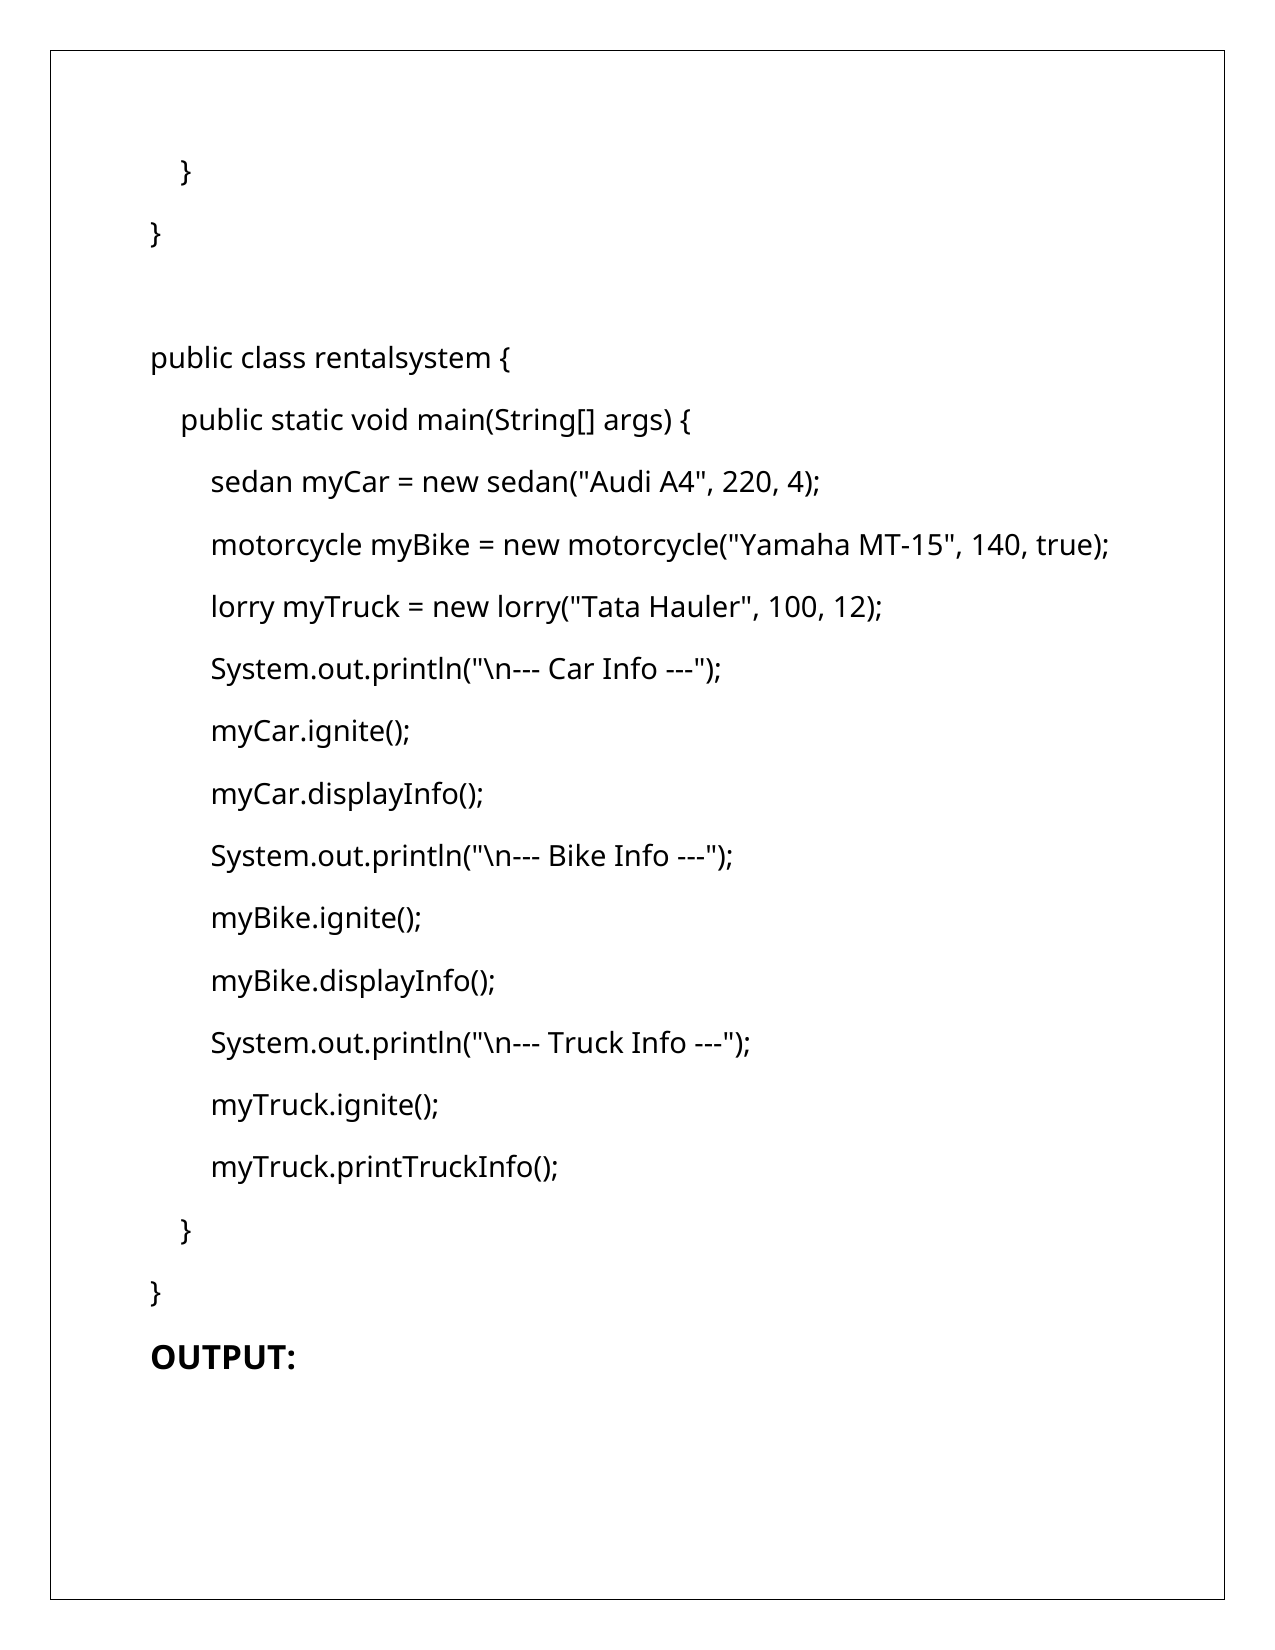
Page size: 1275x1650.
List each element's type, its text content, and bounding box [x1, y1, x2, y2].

text sedan myCar = new sedan("Audi A4", 220, 4); [150, 461, 1125, 501]
text } [150, 1209, 1125, 1249]
text myCar.displayInfo(); [150, 773, 1125, 813]
text myBike.displayInfo(); [150, 960, 1125, 999]
text OUTPUT: [150, 1333, 1125, 1379]
text } [150, 1271, 1125, 1311]
text myBike.ignite(); [150, 897, 1125, 937]
text public static void main(String[] args) { [150, 399, 1125, 439]
text myTruck.ignite(); [150, 1084, 1125, 1124]
text System.out.println("\n--- Car Info ---"); [150, 648, 1125, 688]
text } [150, 150, 1125, 190]
text myCar.ignite(); [150, 711, 1125, 750]
text System.out.println("\n--- Bike Info ---"); [150, 835, 1125, 875]
text public class rentalsystem { [150, 337, 1125, 377]
text motorcycle myBike = new motorcycle("Yamaha MT-15", 140, true); [150, 524, 1125, 563]
text myTruck.printTruckInfo(); [150, 1147, 1125, 1186]
text System.out.println("\n--- Truck Info ---"); [150, 1022, 1125, 1062]
text lorry myTruck = new lorry("Tata Hauler", 100, 12); [150, 586, 1125, 626]
text } [150, 212, 1125, 252]
